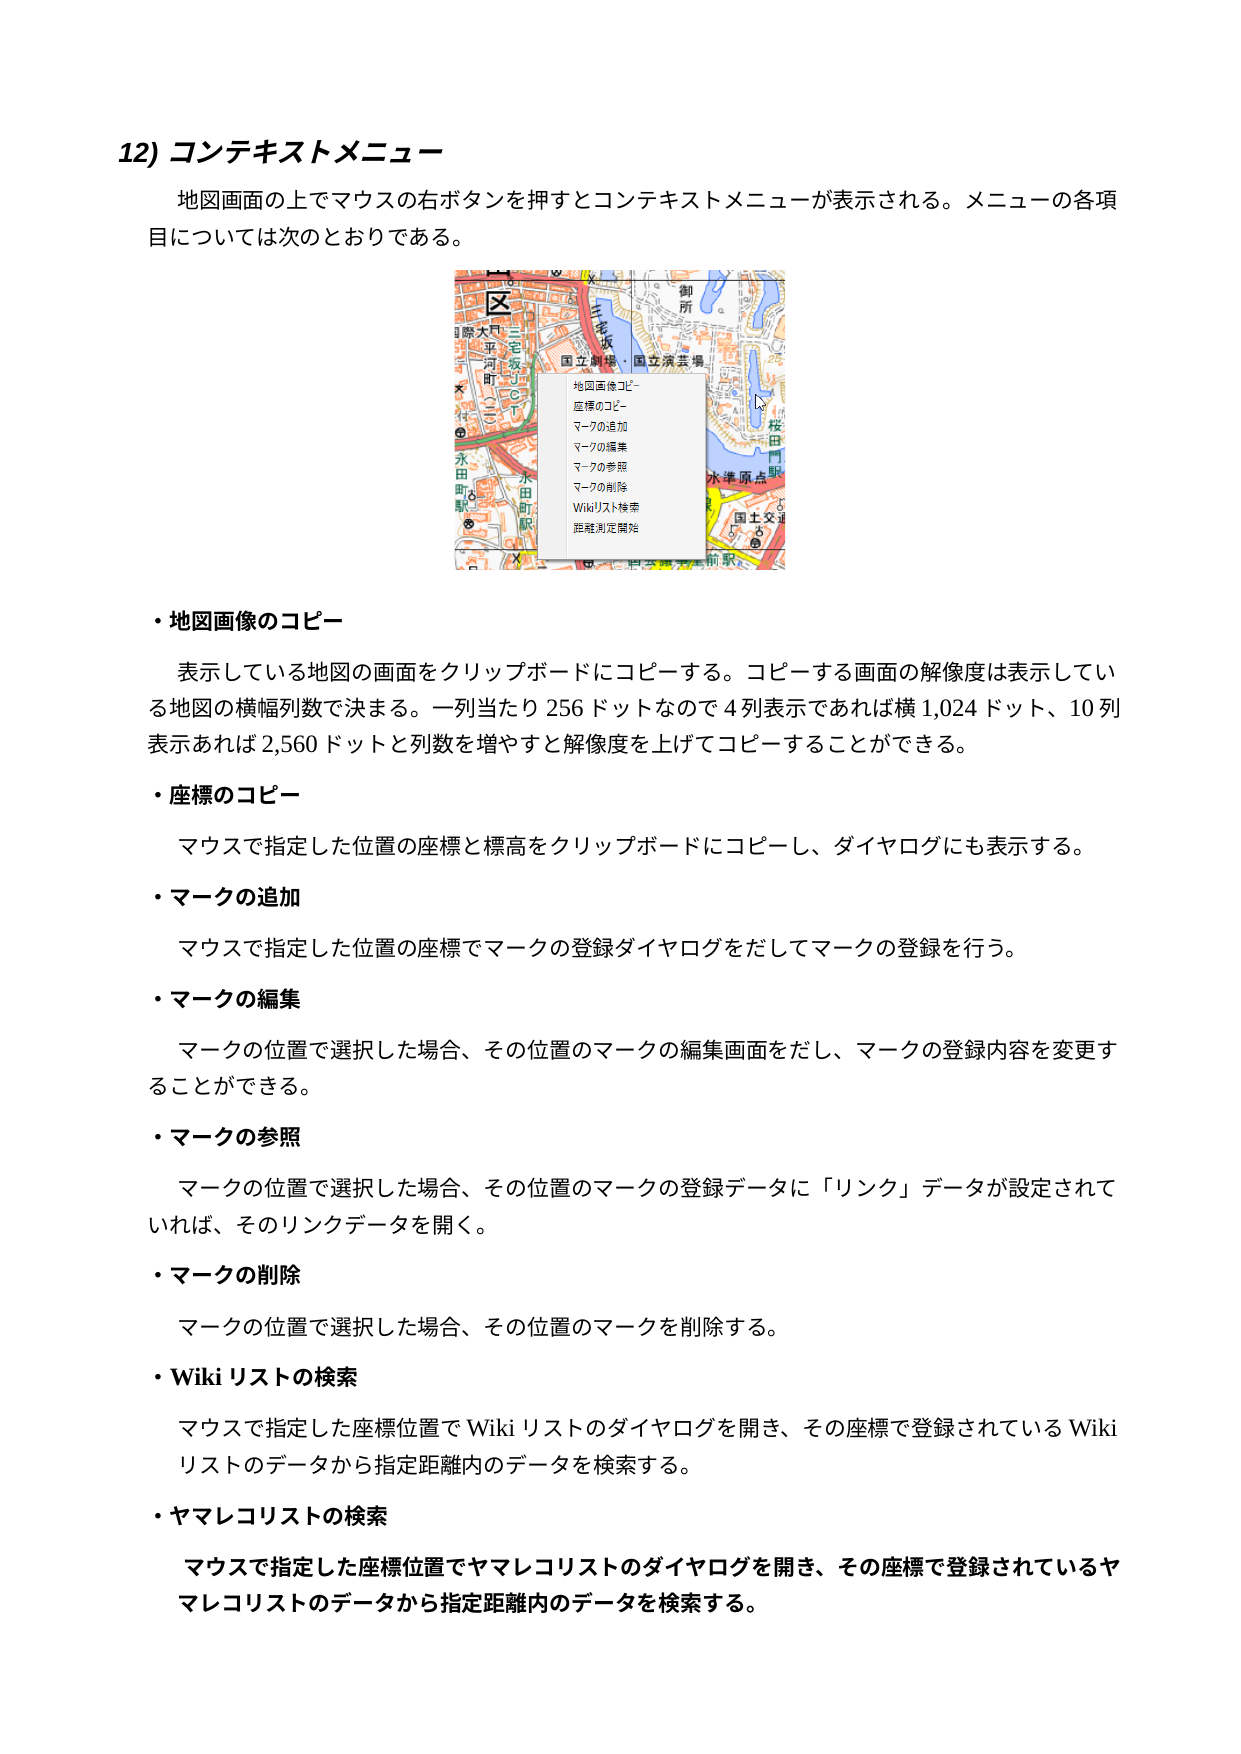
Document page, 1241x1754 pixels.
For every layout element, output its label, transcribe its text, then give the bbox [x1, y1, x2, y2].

text ・Wikiリストの検索 [118, 1360, 1122, 1392]
text ・マークの追加 [118, 880, 1122, 912]
text ・地図画像のコピー [118, 604, 1122, 635]
text 表示している地図の画面をクリップボードにコピーする。コピーする画面の解像度は表示している地図の横幅列数で決まる。一列当たり256ドットなので4列表示であれば横1,024ドット、10列表示あれば2,560ドットと列数を増やすと解像度を上げてコピーすることができる。 [148, 655, 1122, 759]
text ・マークの編集 [118, 982, 1122, 1014]
text ・マークの削除 [118, 1258, 1122, 1290]
text ・座標のコピー [118, 778, 1122, 810]
subtitle 12) コンテキストメニュー [118, 131, 1122, 171]
text マークの位置で選択した場合、その位置のマークの登録データに「リンク」データが設定されていれば、そのリンクデータを開く。 [148, 1171, 1122, 1239]
text マークの位置で選択した場合、その位置のマークを削除する。 [148, 1309, 1122, 1341]
text 地図画面の上でマウスの右ボタンを押すとコンテキストメニューが表示される。メニューの各項目については次のとおりである。 [148, 183, 1122, 251]
text マウスで指定した座標位置でヤマレコリストのダイヤログを開き、その座標で登録されているヤマレコリストのデータから指定距離内のデータを検索する。 [177, 1549, 1122, 1618]
text マウスで指定した位置の座標でマークの登録ダイヤログをだしてマークの登録を行う。 [148, 931, 1122, 963]
text マークの位置で選択した場合、その位置のマークの編集画面をだし、マークの登録内容を変更することができる。 [148, 1033, 1122, 1101]
picture [454, 270, 786, 570]
text ・ヤマレコリストの検索 [118, 1499, 1122, 1530]
text マウスで指定した位置の座標と標高をクリップボードにコピーし、ダイヤログにも表示する。 [148, 829, 1122, 861]
text マウスで指定した座標位置でWikiリストのダイヤログを開き、その座標で登録されているWikiリストのデータから指定距離内のデータを検索する。 [177, 1411, 1122, 1479]
text ・マークの参照 [118, 1120, 1122, 1152]
